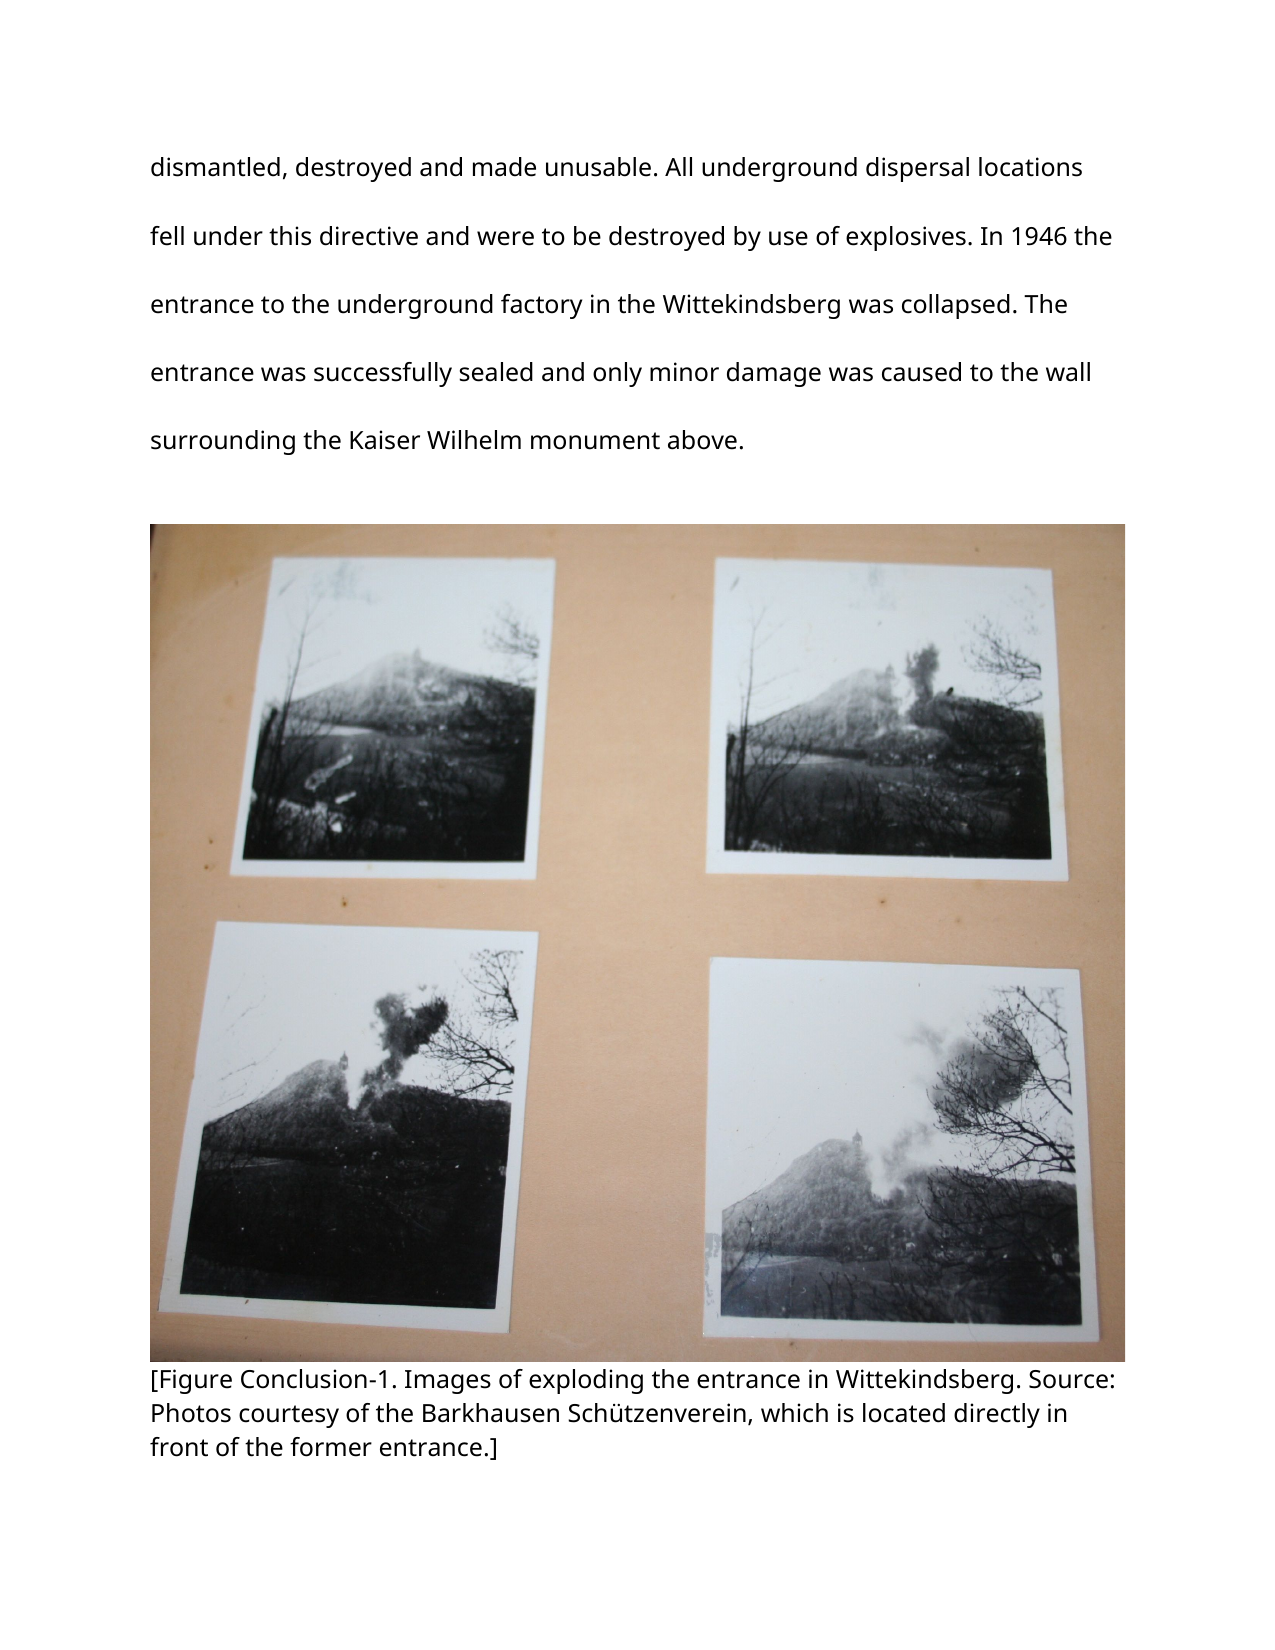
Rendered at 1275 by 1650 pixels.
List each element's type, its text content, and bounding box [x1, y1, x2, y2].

picture [150, 524, 1125, 1362]
text [Figure Conclusion-1. Images of exploding the entrance in Wittekindsberg. Source: Photos courtesy of the Barkhausen Schützenverein, which is located directly in front of the former entrance.] [150, 1362, 1125, 1464]
text dismantled, destroyed and made unusable. All underground dispersal locations fell under this directive and were to be destroyed by use of explosives. In 1946 the entrance to the underground factory in the Wittekindsberg was collapsed. The entrance was successfully sealed and only minor damage was caused to the wall surrounding the Kaiser Wilhelm monument above. [150, 150, 1125, 457]
